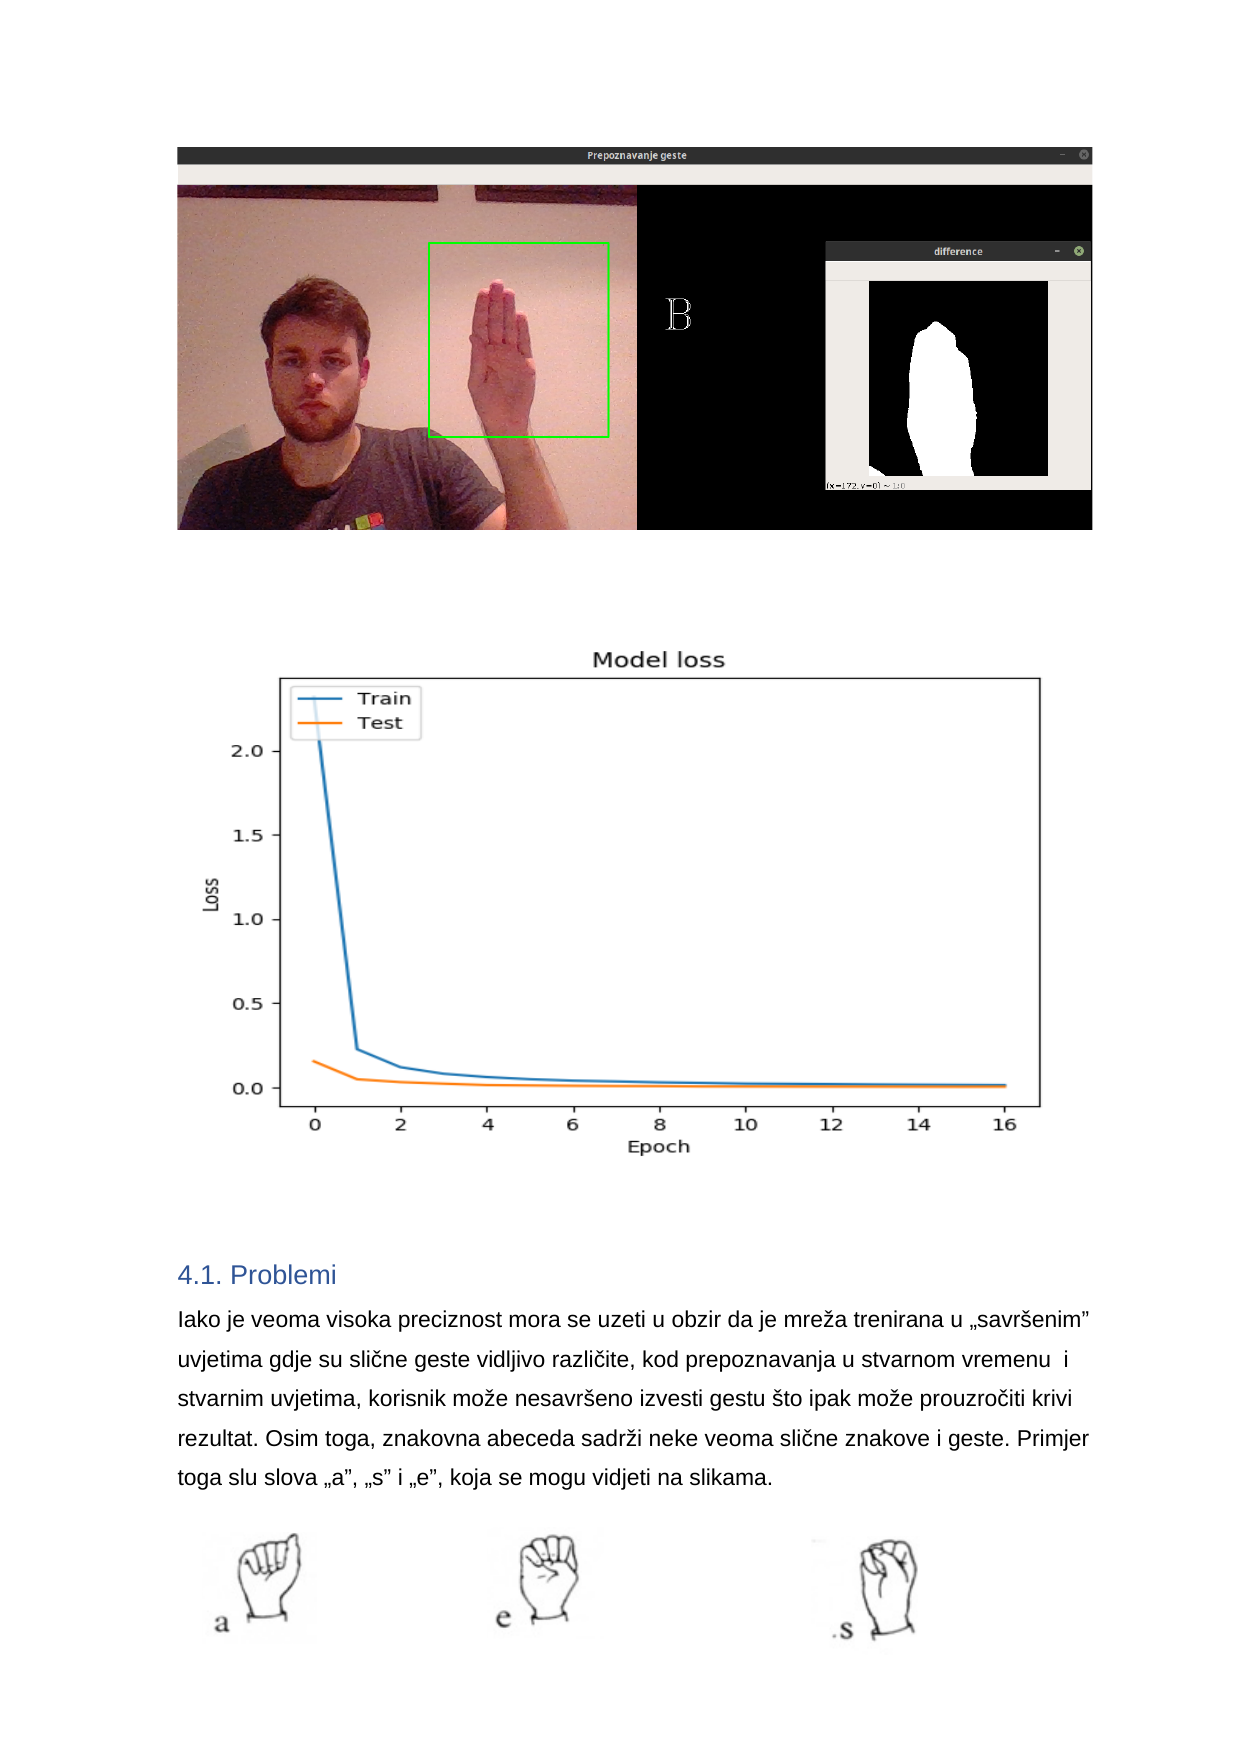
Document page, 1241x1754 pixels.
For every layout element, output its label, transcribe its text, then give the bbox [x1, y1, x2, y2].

picture [177, 147, 1093, 530]
picture [811, 1536, 921, 1655]
picture [486, 1527, 604, 1639]
picture [177, 621, 1093, 1163]
text Iako je veoma visoka preciznost mora se uzeti u obzir da je mreža trenirana u „savršenim” uvjetima gdje su slične geste vidljivo različite, kod prepoznavanja u stvarnom vremenu i stvarnim uvjetima, korisnik može nesavršeno izvesti gestu što ipak može prouzročiti krivi rezultat. Osim toga, znakovna abeceda sadrži neke veoma slične znakove i geste. Primjer toga slu slova „a”, „s” i „e”, koja se mogu vidjeti na slikama. [177, 1306, 1092, 1490]
picture [201, 1532, 318, 1644]
subtitle 4.1. Problemi [177, 1259, 1092, 1291]
